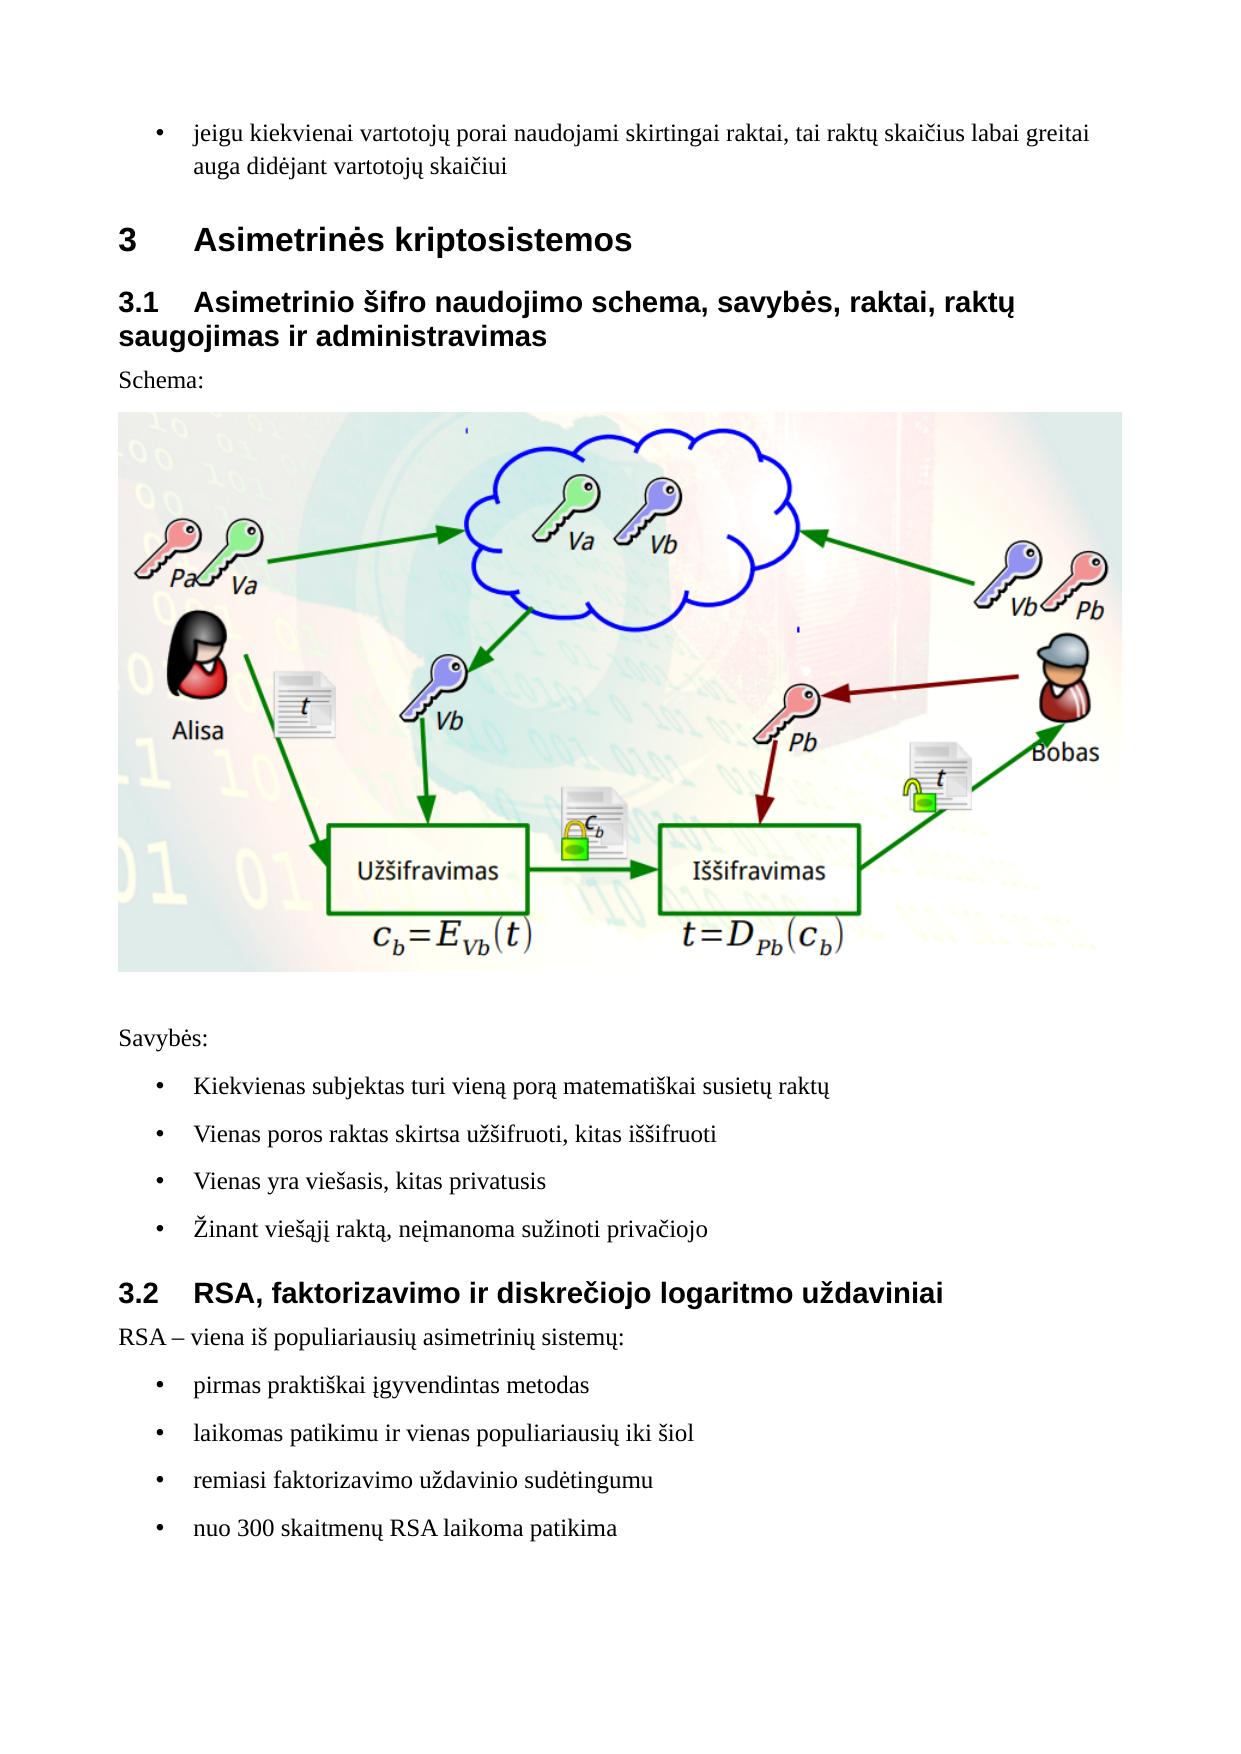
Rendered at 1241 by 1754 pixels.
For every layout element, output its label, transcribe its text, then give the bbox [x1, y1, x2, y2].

list Vienas poros raktas skirtsa užšifruoti, kitas iššifruoti [156, 1119, 1122, 1147]
text RSA – viena iš populiariausių asimetrinių sistemų: [118, 1322, 1122, 1351]
subtitle Asimetrinio šifro naudojimo schema, savybės, raktai, raktų saugojimas ir administravimas [118, 285, 1122, 353]
list nuo 300 skaitmenų RSA laikoma patikima [156, 1513, 1122, 1542]
subtitle RSA, faktorizavimo ir diskrečiojo logaritmo uždaviniai [118, 1276, 1122, 1310]
text Savybės: [118, 1023, 1122, 1052]
list laikomas patikimu ir vienas populiariausių iki šiol [156, 1418, 1122, 1446]
list Vienas yra viešasis, kitas privatusis [156, 1166, 1122, 1195]
subtitle Asimetrinės kriptosistemos [118, 219, 1122, 258]
list Kiekvienas subjektas turi vieną porą matematiškai susietų raktų [156, 1071, 1122, 1100]
list pirmas praktiškai įgyvendintas metodas [156, 1370, 1122, 1399]
list jeigu kiekvienai vartotojų porai naudojami skirtingai raktai, tai raktų skaičius labai greitai auga didėjant vartotojų skaičiui [156, 118, 1122, 180]
list remiasi faktorizavimo uždavinio sudėtingumu [156, 1465, 1122, 1494]
text Schema: [118, 365, 1122, 394]
picture [118, 412, 1123, 972]
list Žinant viešąjį raktą, neįmanoma sužinoti privačiojo [156, 1214, 1122, 1243]
